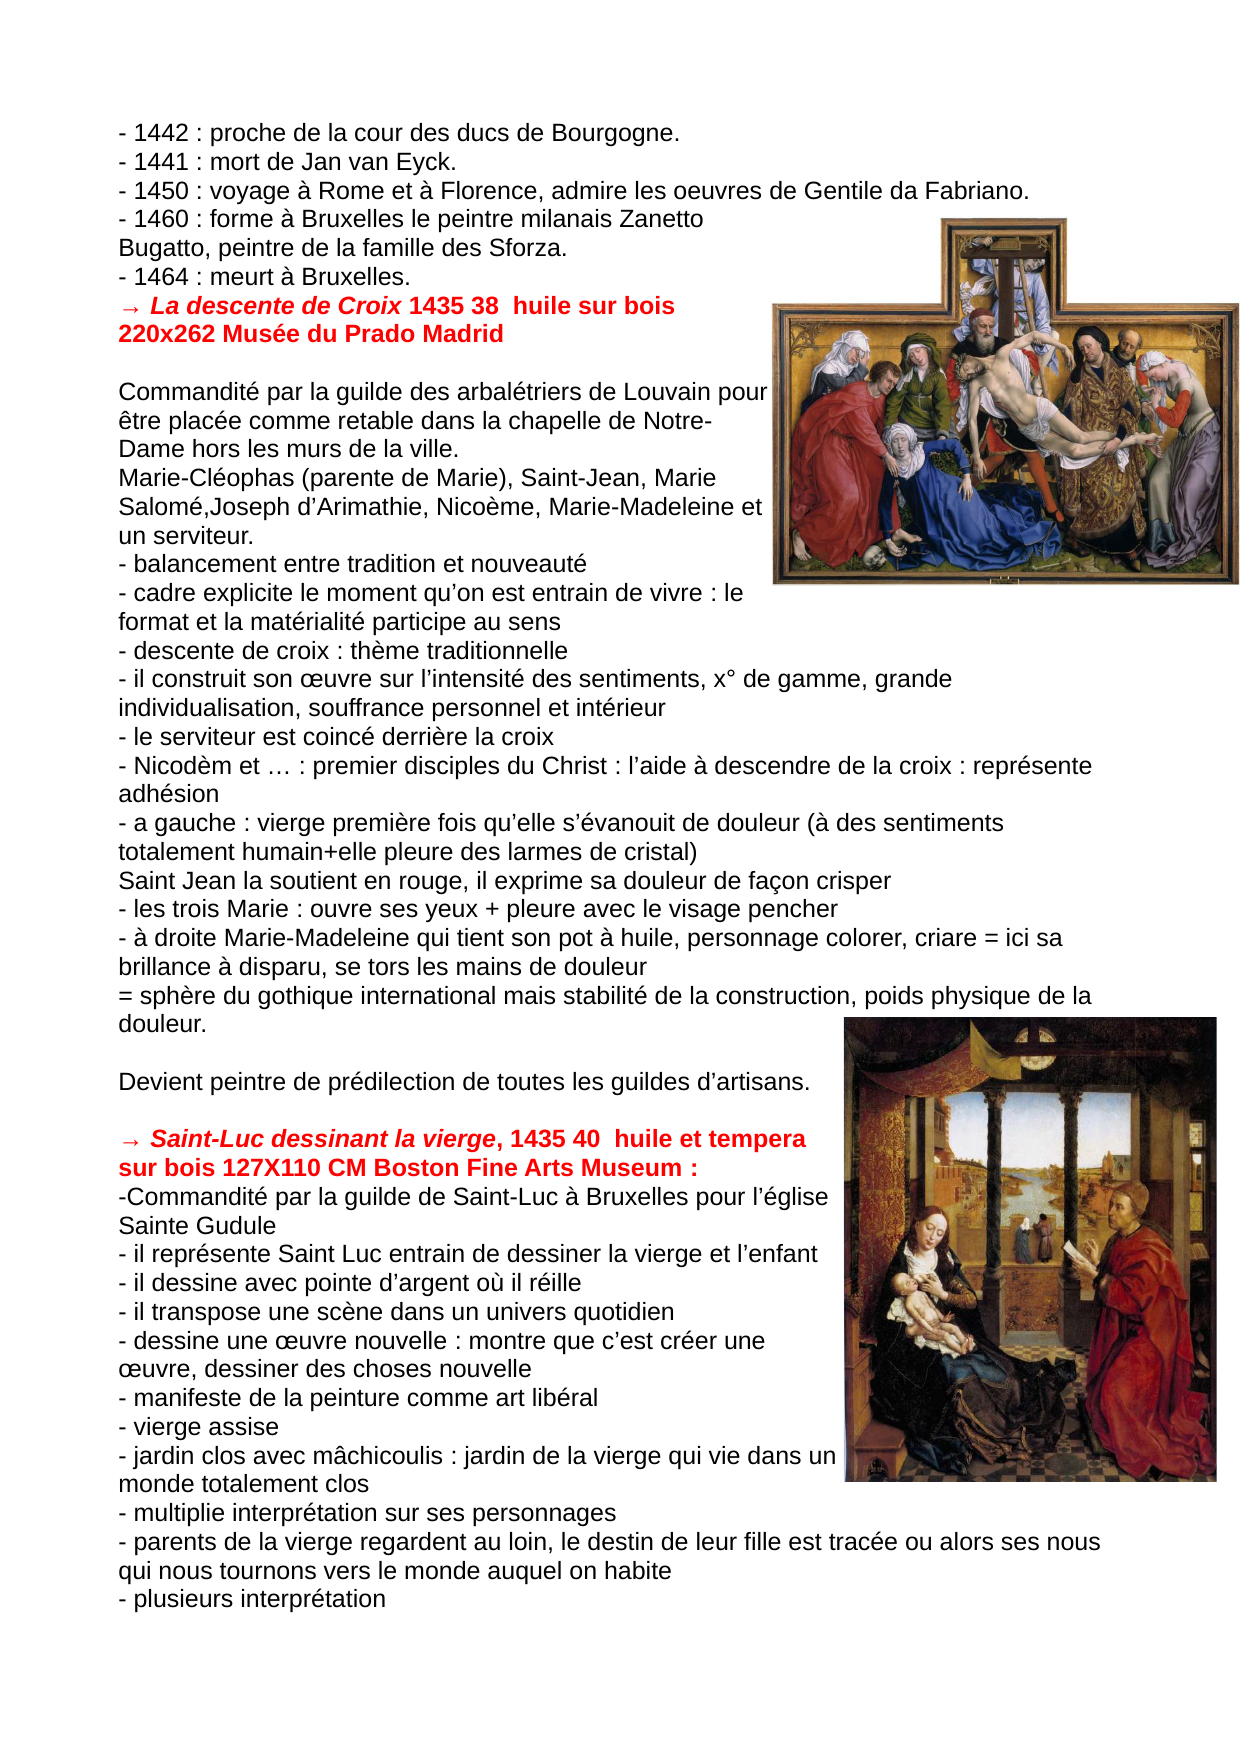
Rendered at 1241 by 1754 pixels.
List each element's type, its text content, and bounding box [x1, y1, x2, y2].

text Saint Jean la soutient en rouge, il exprime sa douleur de façon crisper [118, 866, 1122, 894]
text - le serviteur est coincé derrière la croix [118, 722, 1122, 751]
text - Nicodèm et … : premier disciples du Christ : l’aide à descendre de la croix : représente adhésion [118, 751, 1122, 808]
text Sainte Gudule [118, 1211, 843, 1239]
text - il construit son œuvre sur l’intensité des sentiments, x° de gamme, grande individualisation, souffrance personnel et intérieur [118, 664, 1122, 722]
text - il dessine avec pointe d’argent où il réille [118, 1268, 843, 1297]
text - à droite Marie-Madeleine qui tient son pot à huile, personnage colorer, criare = ici sa brillance à disparu, se tors les mains de douleur [118, 923, 1122, 981]
text - manifeste de la peinture comme art libéral [118, 1383, 843, 1412]
text - 1441 : mort de Jan van Eyck. [118, 147, 1122, 176]
text - il représente Saint Luc entrain de dessiner la vierge et l’enfant [118, 1239, 843, 1268]
text - jardin clos avec mâchicoulis : jardin de la vierge qui vie dans un monde totalement clos [118, 1441, 1122, 1498]
text → La descente de Croix 1435 38 huile sur bois 220x262 Musée du Prado Madrid [118, 291, 771, 348]
text - dessine une œuvre nouvelle : montre que c’est créer une œuvre, dessiner des choses nouvelle [118, 1326, 843, 1383]
text - multiplie interprétation sur ses personnages [118, 1498, 1122, 1527]
text - les trois Marie : ouvre ses yeux + pleure avec le visage pencher [118, 894, 1122, 923]
text Devient peintre de prédilection de toutes les guildes d’artisans. [118, 1067, 843, 1096]
text = sphère du gothique international mais stabilité de la construction, poids physique de la douleur. [118, 981, 1122, 1038]
text - 1442 : proche de la cour des ducs de Bourgogne. [118, 118, 1122, 147]
text - 1460 : forme à Bruxelles le peintre milanais Zanetto Bugatto, peintre de la famille des Sforza. [118, 204, 1122, 262]
text -Commandité par la guilde de Saint-Luc à Bruxelles pour l’église [118, 1182, 843, 1211]
text - 1464 : meurt à Bruxelles. [118, 262, 771, 291]
text - parents de la vierge regardent au loin, le destin de leur fille est tracée ou alors ses nous qui nous tournons vers le monde auquel on habite [118, 1527, 1122, 1584]
picture [843, 1017, 1217, 1482]
text - 1450 : voyage à Rome et à Florence, admire les oeuvres de Gentile da Fabriano. [118, 176, 1122, 204]
text - plusieurs interprétation [118, 1584, 1122, 1613]
text Commandité par la guilde des arbalétriers de Louvain pour être placée comme retable dans la chapelle de Notre-Dame hors les murs de la ville. [118, 377, 771, 463]
text Marie-Cléophas (parente de Marie), Saint-Jean, Marie Salomé,Joseph d’Arimathie, Nicoème, Marie-Madeleine et un serviteur. [118, 463, 771, 549]
text - il transpose une scène dans un univers quotidien [118, 1297, 843, 1326]
text - vierge assise [118, 1412, 843, 1441]
text → Saint-Luc dessinant la vierge, 1435 40 huile et tempera sur bois 127X110 CM Boston Fine Arts Museum : [118, 1124, 843, 1182]
text - balancement entre tradition et nouveauté [118, 549, 771, 578]
text - a gauche : vierge première fois qu’elle s’évanouit de douleur (à des sentiments totalement humain+elle pleure des larmes de cristal) [118, 808, 1122, 866]
text - descente de croix : thème traditionnelle [118, 636, 1122, 664]
text - cadre explicite le moment qu’on est entrain de vivre : le format et la matérialité participe au sens [118, 578, 1122, 636]
picture [771, 216, 1240, 586]
